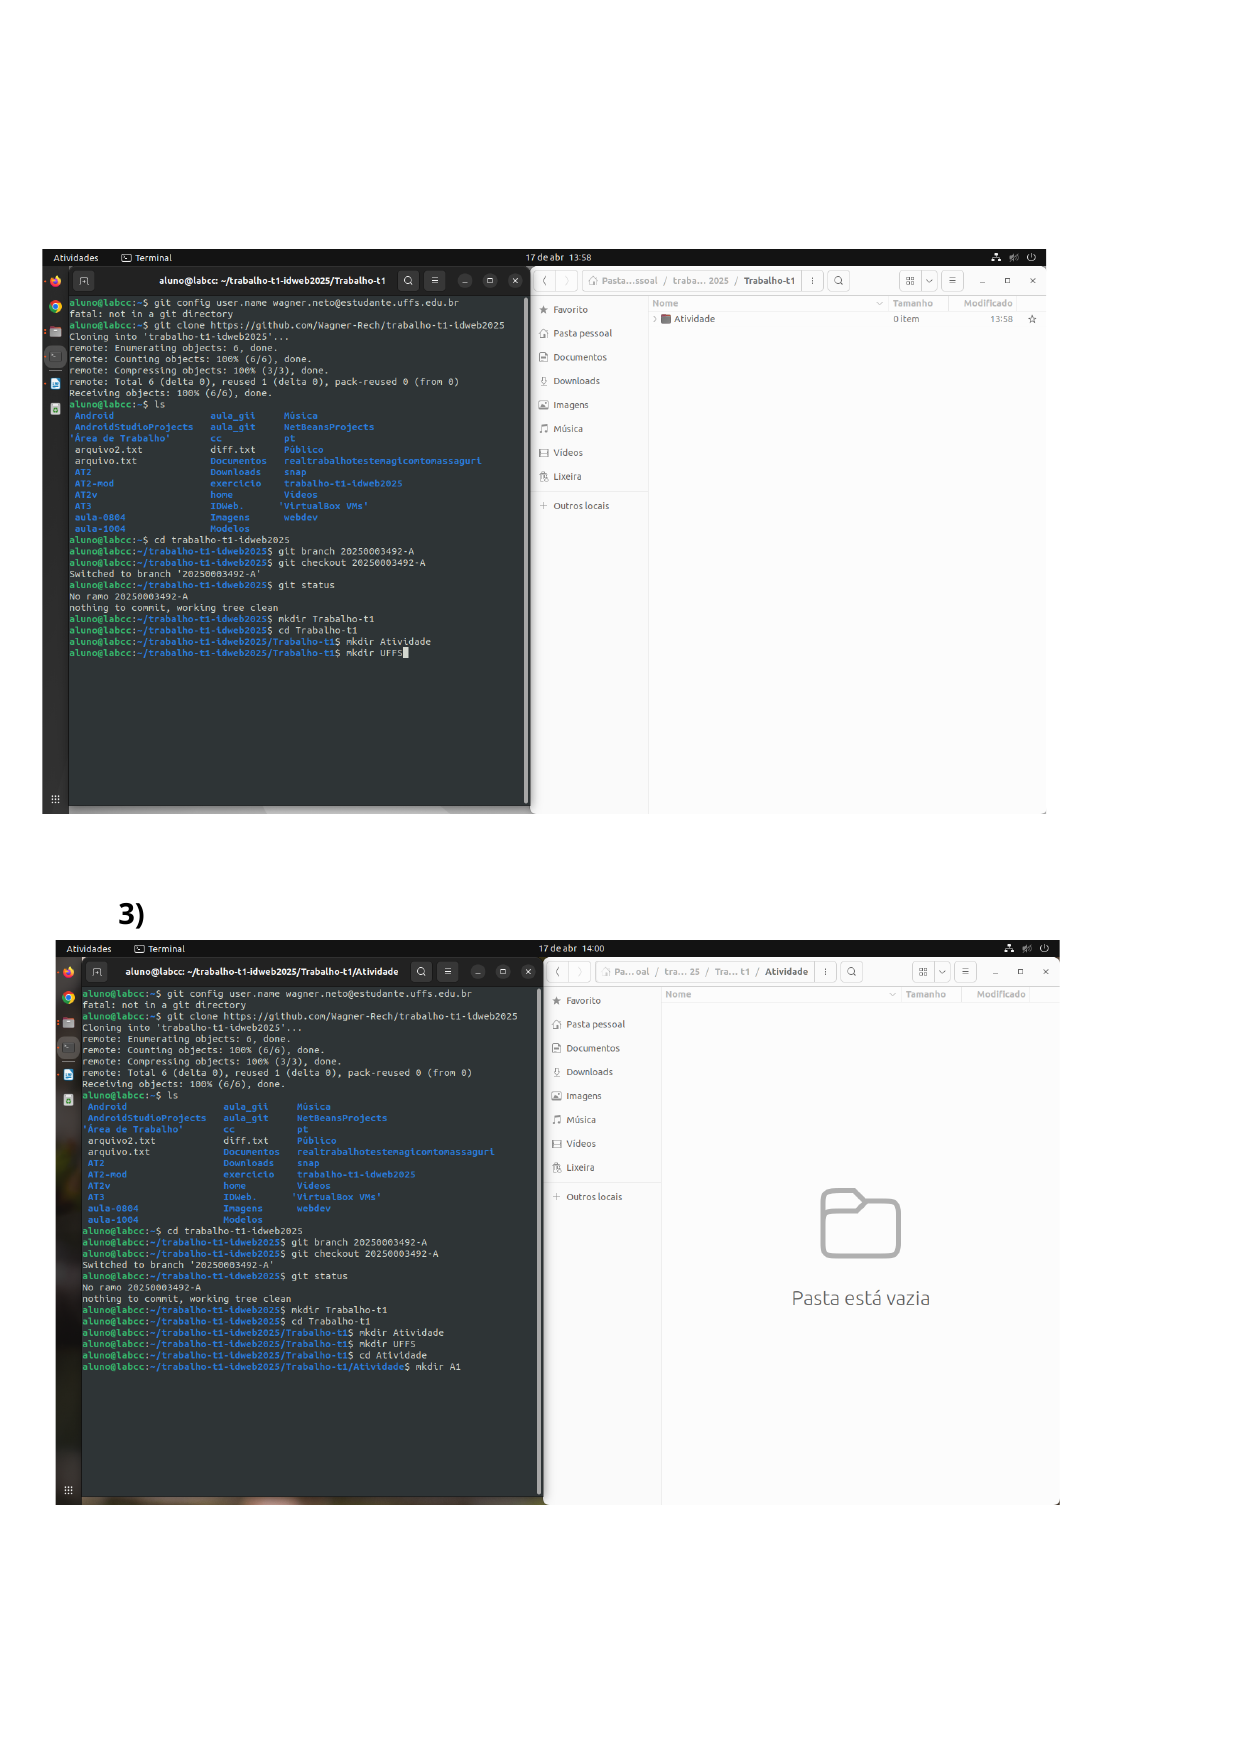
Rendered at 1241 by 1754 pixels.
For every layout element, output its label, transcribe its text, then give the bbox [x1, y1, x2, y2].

picture [42, 249, 1047, 814]
text 3) [118, 893, 1122, 933]
picture [55, 940, 1060, 1505]
